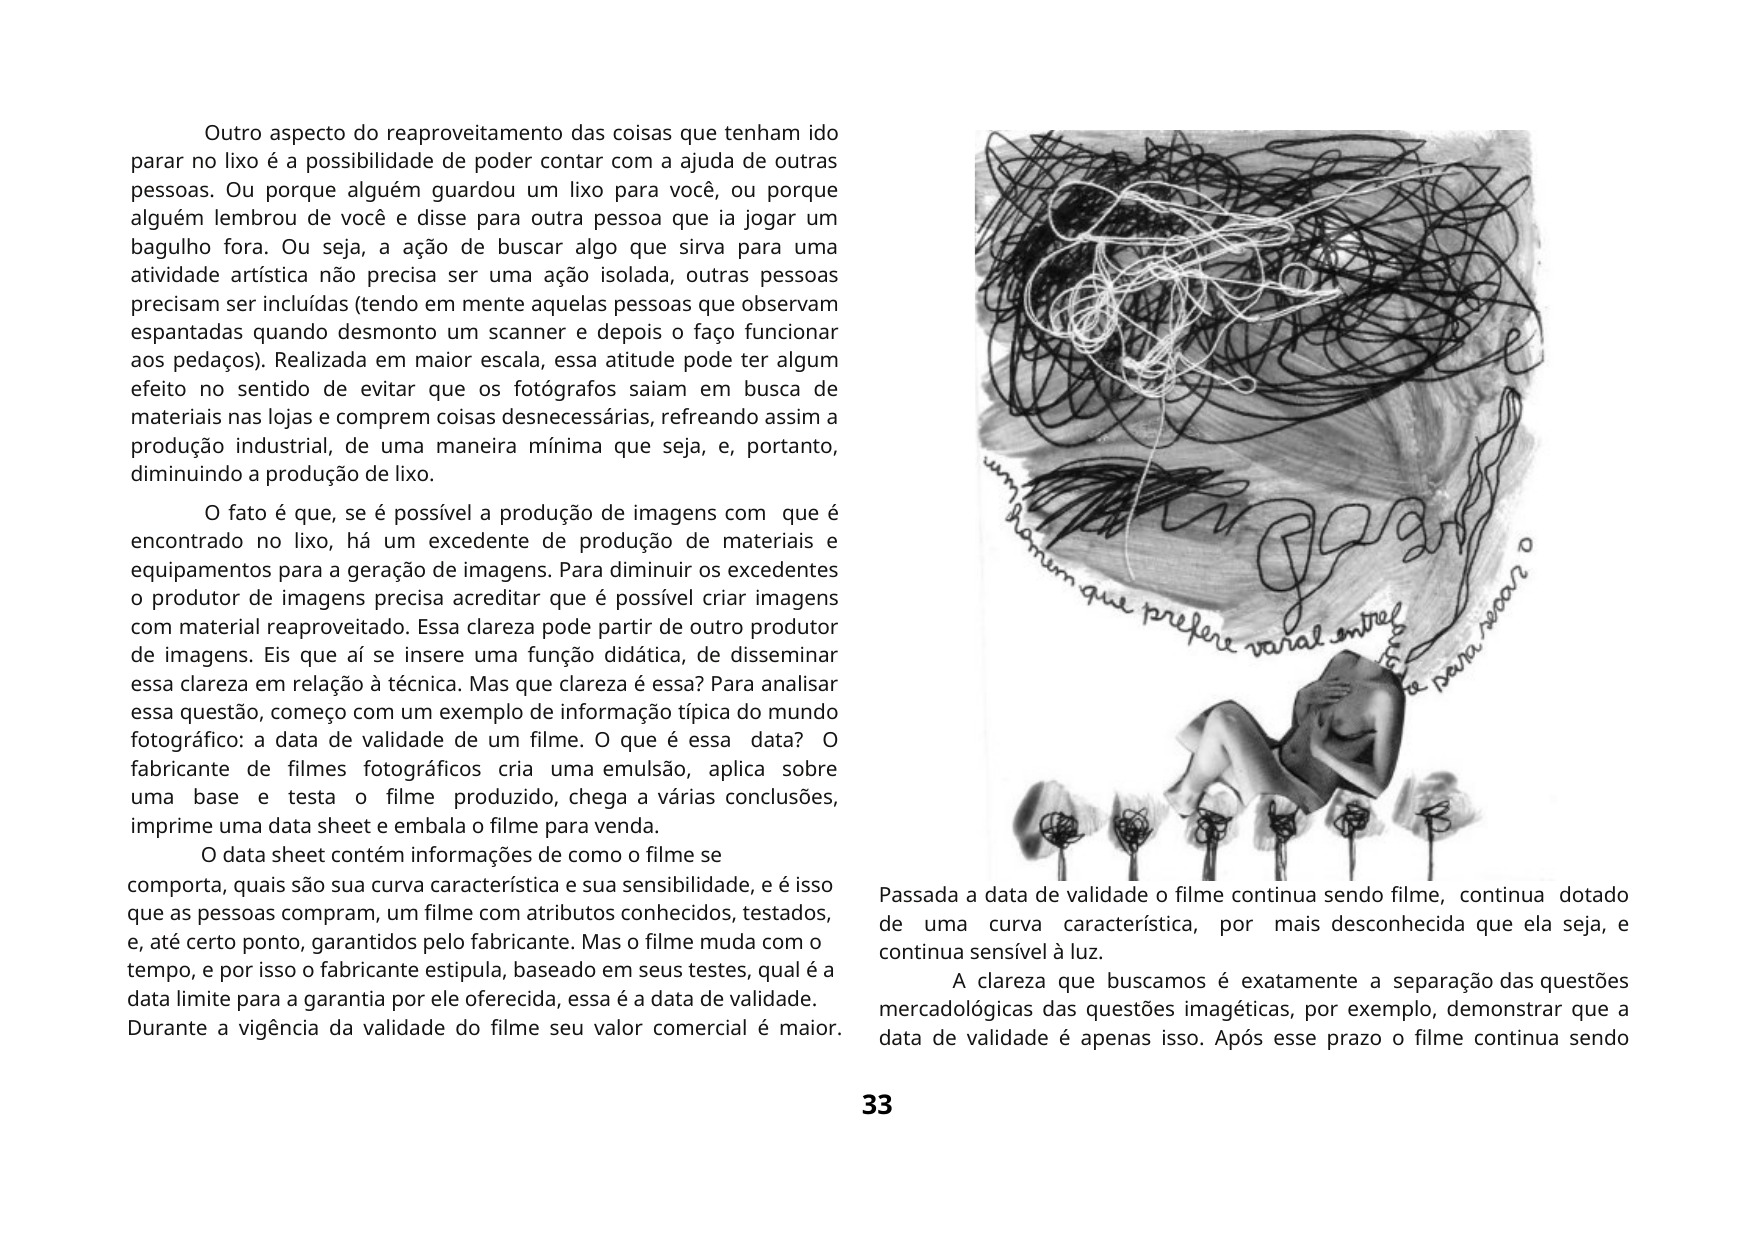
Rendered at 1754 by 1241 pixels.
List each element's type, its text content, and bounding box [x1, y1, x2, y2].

text Outro aspecto do reaproveitamento das coisas que tenham ido parar no lixo é a possibilidade de poder contar com a ajuda de outras pessoas. Ou porque alguém guardou um lixo para você, ou porque alguém lembrou de você e disse para outra pessoa que ia jogar um bagulho fora. Ou seja, a ação de buscar algo que sirva para uma atividade artística não precisa ser uma ação isolada, outras pessoas precisam ser incluídas (tendo em mente aquelas pessoas que observam espantadas quando desmonto um scanner e depois o faço funcionar aos pedaços). Realizada em maior escala, essa atitude pode ter algum efeito no sentido de evitar que os fotógrafos saiam em busca de materiais nas lojas e comprem coisas desnecessárias, refreando assim a produção industrial, de uma maneira mínima que seja, e, portanto, diminuindo a produção de lixo. [130, 118, 839, 488]
text comporta, quais são sua curva característica e sua sensibilidade, e é isso que as pessoas compram, um filme com atributos conhecidos, testados, e, até certo ponto, garantidos pelo fabricante. Mas o filme muda com o tempo, e por isso o fabricante estipula, baseado em seus testes, qual é a data limite para a garantia por ele oferecida, essa é a data de validade. [127, 870, 843, 1012]
text O fato é que, se é possível a produção de imagens com que é encontrado no lixo, há um excedente de produção de materiais e equipamentos para a geração de imagens. Para diminuir os excedentes o produtor de imagens precisa acreditar que é possível criar imagens com material reaproveitado. Essa clareza pode partir de outro produtor de imagens. Eis que aí se insere uma função didática, de disseminar essa clareza em relação à técnica. Mas que clareza é essa? Para analisar essa questão, começo com um exemplo de informação típica do mundo fotográfico: a data de validade de um filme. O que é essa data? O fabricante de filmes fotográficos cria uma emulsão, aplica sobre uma base e testa o filme produzido, chega a várias conclusões, imprime uma data sheet e embala o filme para venda. [130, 498, 839, 839]
picture [974, 130, 1558, 881]
text A clareza que buscamos é exatamente a separação das questões mercadológicas das questões imagéticas, por exemplo, demonstrar que a data de validade é apenas isso. Após esse prazo o filme continua sendo [878, 966, 1631, 1051]
text Passada a data de validade o filme continua sendo filme, continua dotado de uma curva característica, por mais desconhecida que ela seja, e continua sensível à luz. [878, 118, 1631, 966]
text O data sheet contém informações de como o filme se [127, 840, 843, 869]
text Durante a vigência da validade do filme seu valor comercial é maior. [127, 1013, 843, 1042]
